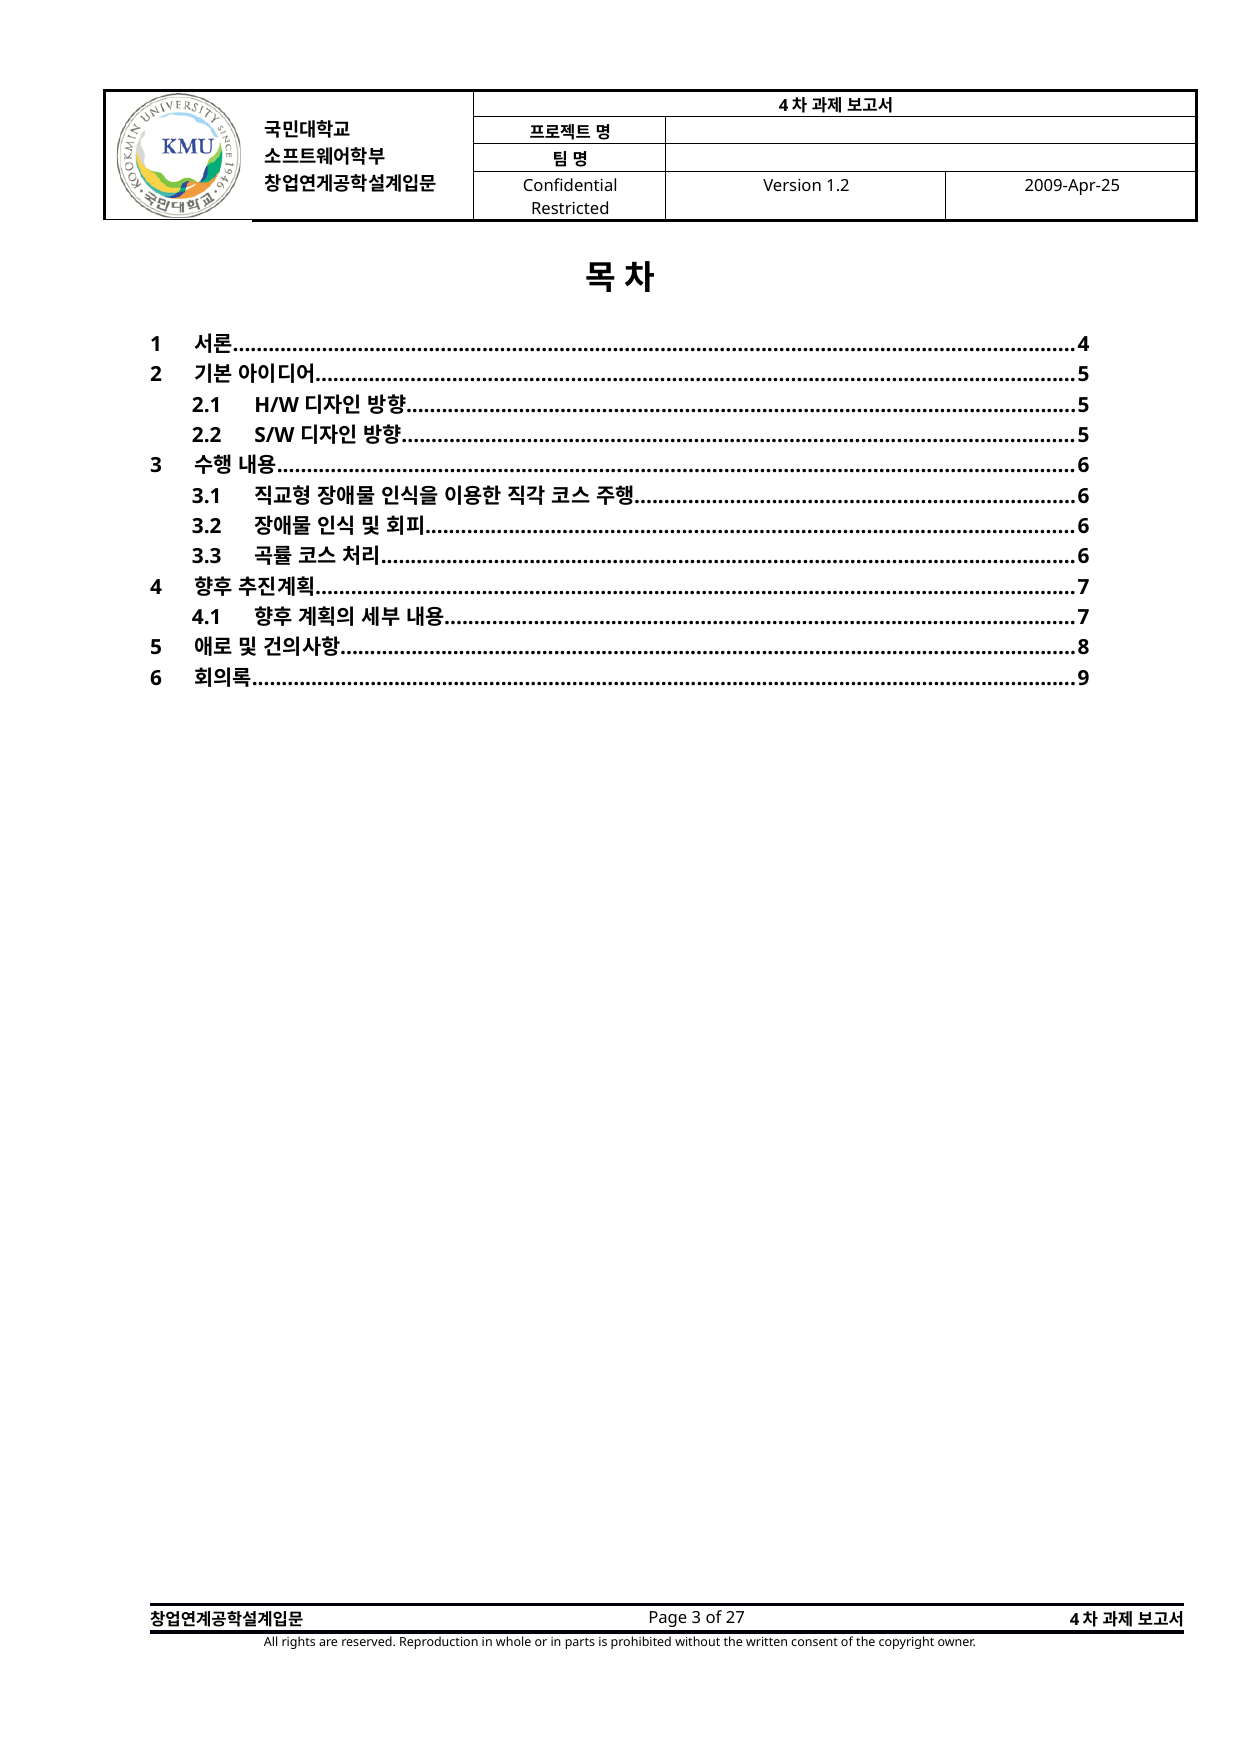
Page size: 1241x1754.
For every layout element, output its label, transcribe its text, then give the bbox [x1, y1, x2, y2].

text 5 애로 및 건의사항 8 [150, 631, 1090, 661]
text 3.3 곡률 코스 처리 6 [192, 539, 1090, 570]
text 1 서론 4 [150, 327, 1090, 358]
text 3 수행 내용 6 [150, 449, 1090, 479]
text 6 회의록 9 [150, 661, 1090, 691]
text 3.2 장애물 인식 및 회피 6 [192, 509, 1090, 539]
text 2.1 H/W 디자인 방향 5 [192, 388, 1090, 418]
text 목 차 [150, 251, 1090, 299]
text 4 향후 추진계획 7 [150, 570, 1090, 600]
text 3.1 직교형 장애물 인식을 이용한 직각 코스 주행 6 [192, 479, 1090, 509]
text 2 기본 아이디어 5 [150, 358, 1090, 388]
text 2.2 S/W 디자인 방향 5 [192, 418, 1090, 449]
text 4.1 향후 계획의 세부 내용 7 [192, 600, 1090, 631]
